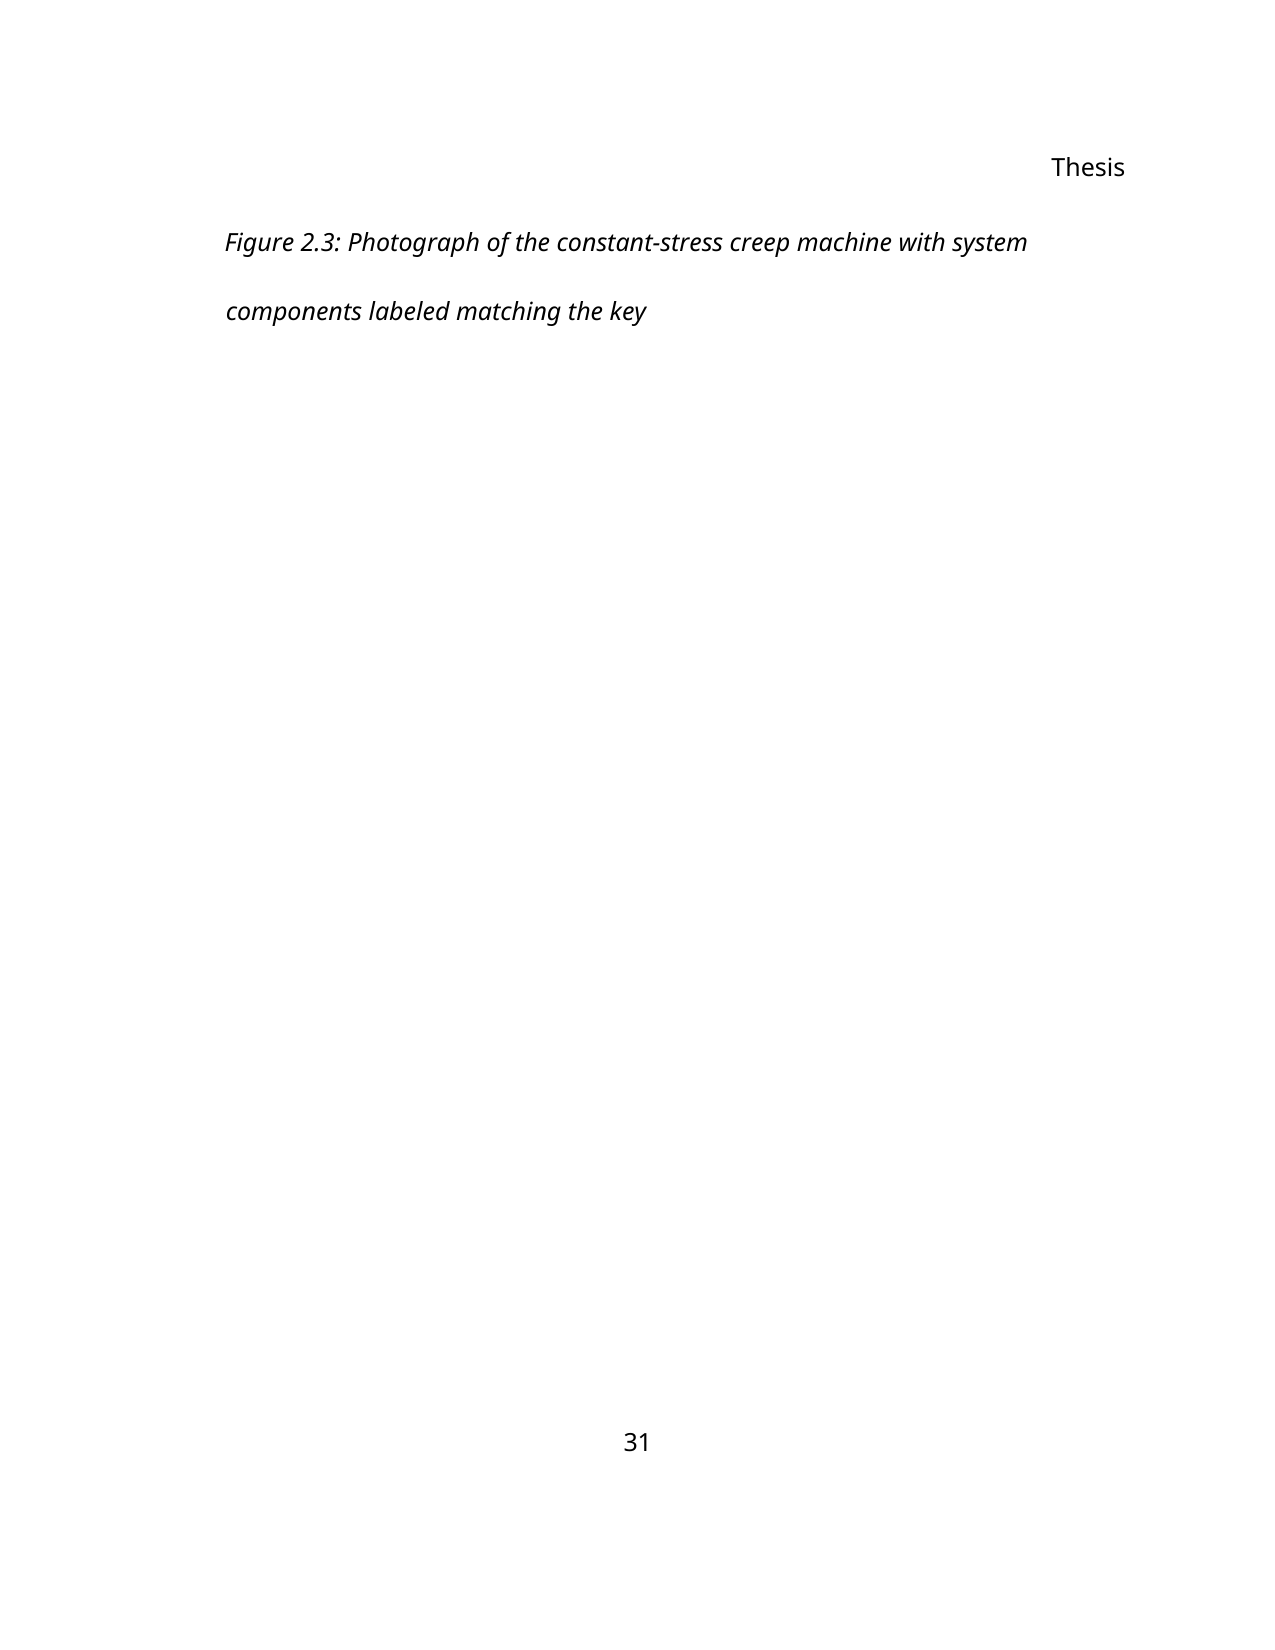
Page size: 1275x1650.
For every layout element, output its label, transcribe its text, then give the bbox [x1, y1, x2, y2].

text Figure 2.3: Photograph of the constant-stress creep machine with system components labeled matching the key [224, 225, 1125, 327]
